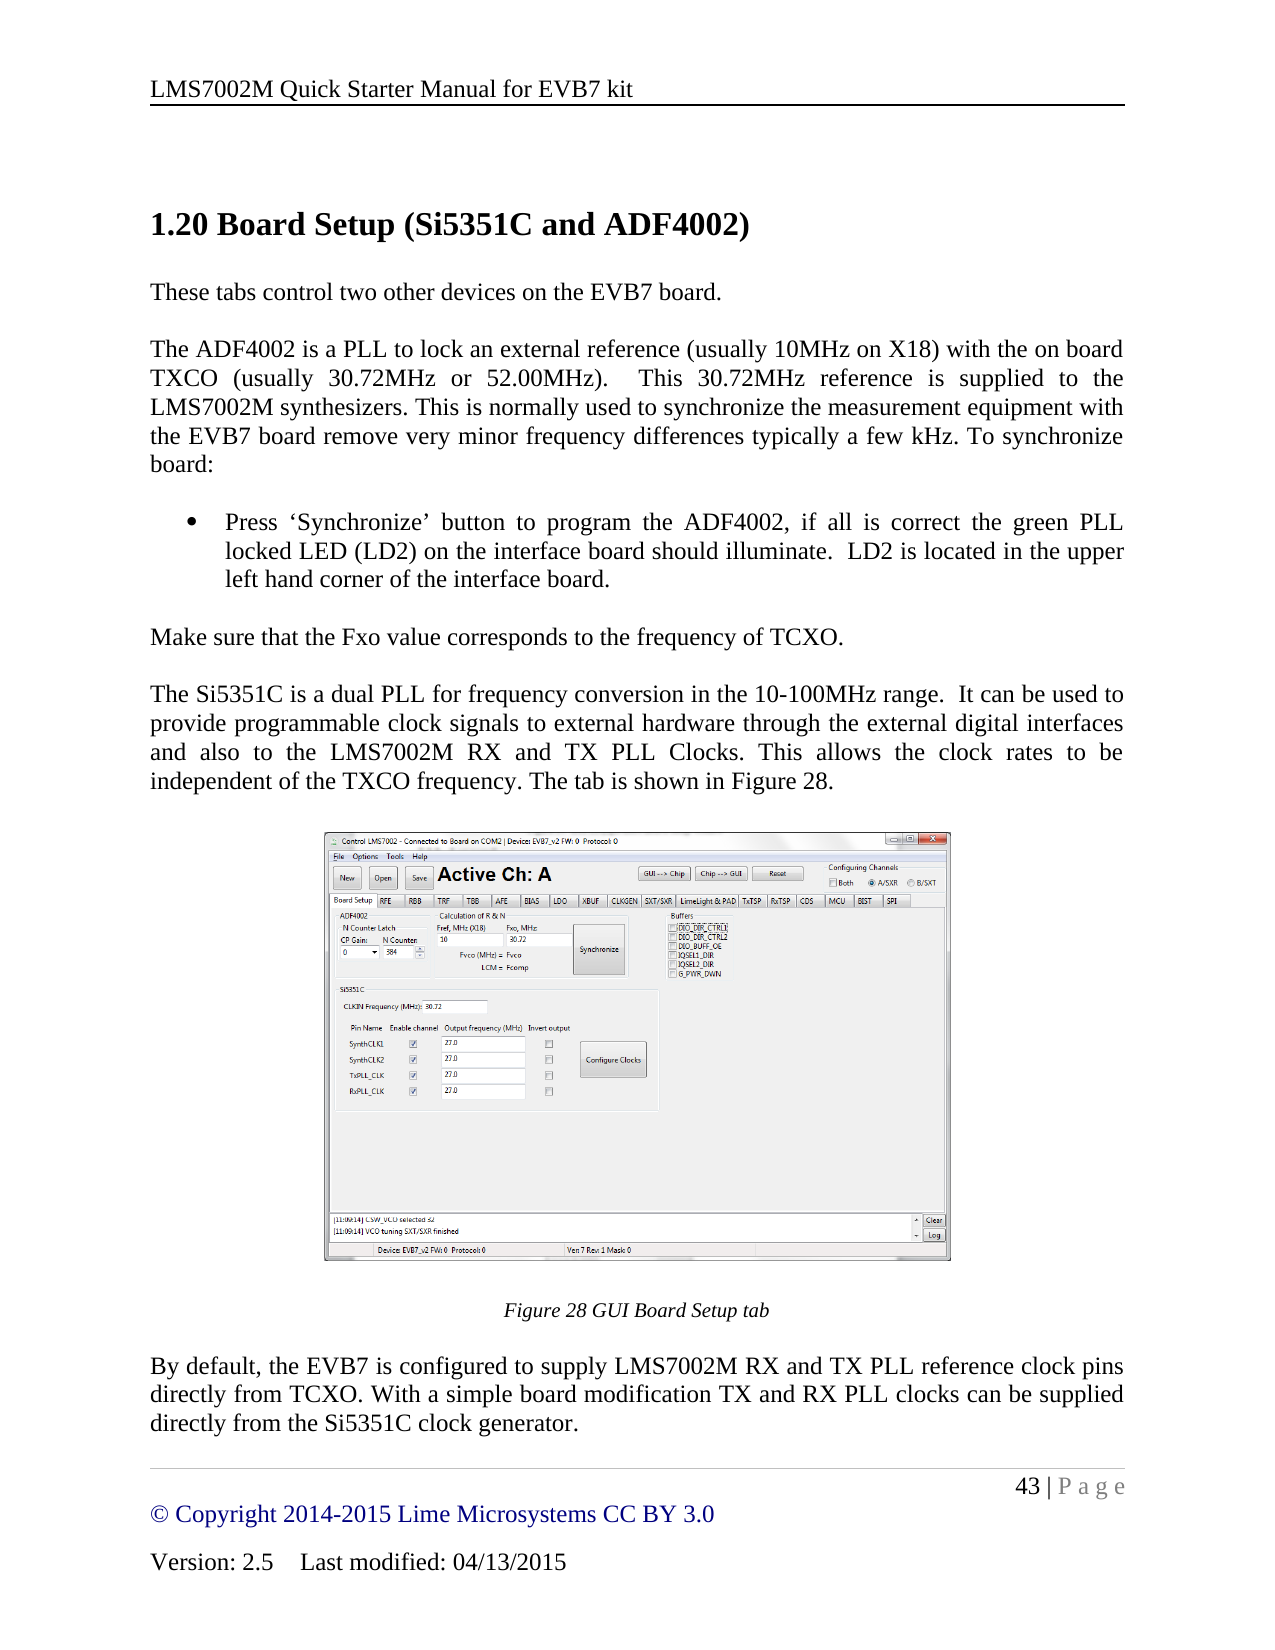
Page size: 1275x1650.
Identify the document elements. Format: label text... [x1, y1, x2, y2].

text By default, the EVB7 is configured to supply LMS7002M RX and TX PLL reference clock pins directly from TCXO. With a simple board modification TX and RX PLL clocks can be supplied directly from the Si5351C clock generator. [150, 1351, 1125, 1437]
text The Si5351C is a dual PLL for frequency conversion in the 10-100MHz range. It can be used to provide programmable clock signals to external hardware through the external digital interfaces and also to the LMS7002M RX and TX PLL Clocks. This allows the clock rates to be independent of the TXCO frequency. The tab is shown in Figure 28. [150, 679, 1125, 794]
text Make sure that the Fxo value corresponds to the frequency of TCXO. [150, 622, 1125, 651]
text The ADF4002 is a PLL to lock an external reference (usually 10MHz on X18) with the on board TXCO (usually 30.72MHz or 52.00MHz). This 30.72MHz reference is supplied to the LMS7002M synthesizers. This is normally used to synchronize the measurement equipment with the EVB7 board remove very minor frequency differences typically a few kHz. To synchronize board: [150, 334, 1125, 478]
text Figure 28 GUI Board Setup tab [150, 1298, 1125, 1322]
list Press ‘Synchronize’ button to program the ADF4002, if all is correct the green PLL locked LED (LD2) on the interface board should illuminate. LD2 is located in the upper left hand corner of the interface board. [187, 507, 1125, 593]
picture [324, 832, 951, 1261]
subtitle Board Setup (Si5351C and ADF4002) [150, 204, 1125, 242]
text These tabs control two other devices on the EVB7 board. [150, 277, 1125, 306]
